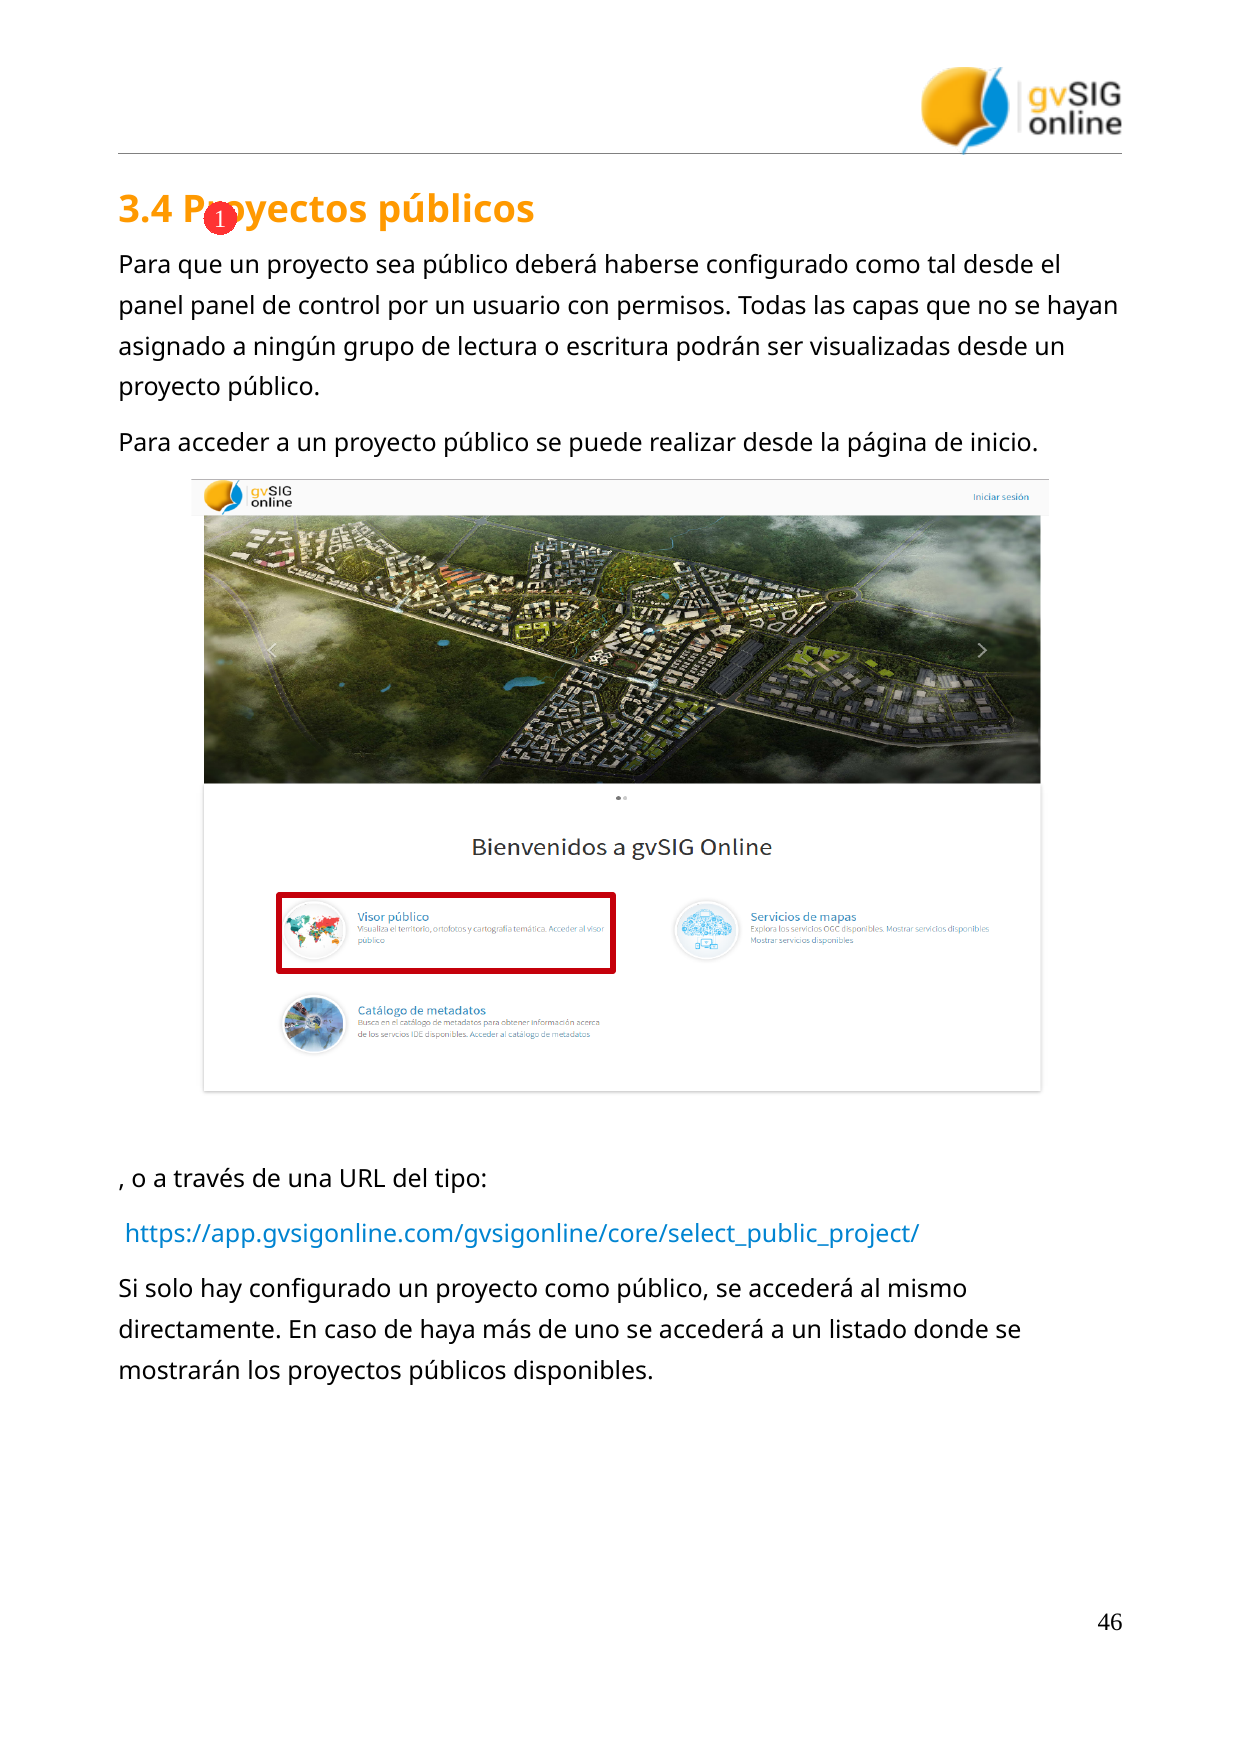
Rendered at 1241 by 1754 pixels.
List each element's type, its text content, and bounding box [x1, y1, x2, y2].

text Para acceder a un proyecto público se puede realizar desde la página de inicio. [118, 424, 1122, 458]
text , o a través de una URL del tipo: [118, 1160, 1122, 1194]
text Para que un proyecto sea público deberá haberse configurado como tal desde el panel panel de control por un usuario con permisos. Todas las capas que no se hayan asignado a ningún grupo de lectura o escritura podrán ser visualizadas desde un proyecto público. [118, 246, 1122, 403]
picture [921, 67, 1122, 155]
text Si solo hay configurado un proyecto como público, se accederá al mismo directamente. En caso de haya más de uno se accederá a un listado donde se mostrarán los proyectos públicos disponibles. [118, 1271, 1122, 1387]
picture [191, 479, 1049, 1098]
text https://app.gvsigonline.com/gvsigonline/core/select_public_project/ [118, 1216, 1122, 1250]
subtitle 3.4 Proyectos públicos [118, 182, 1122, 234]
